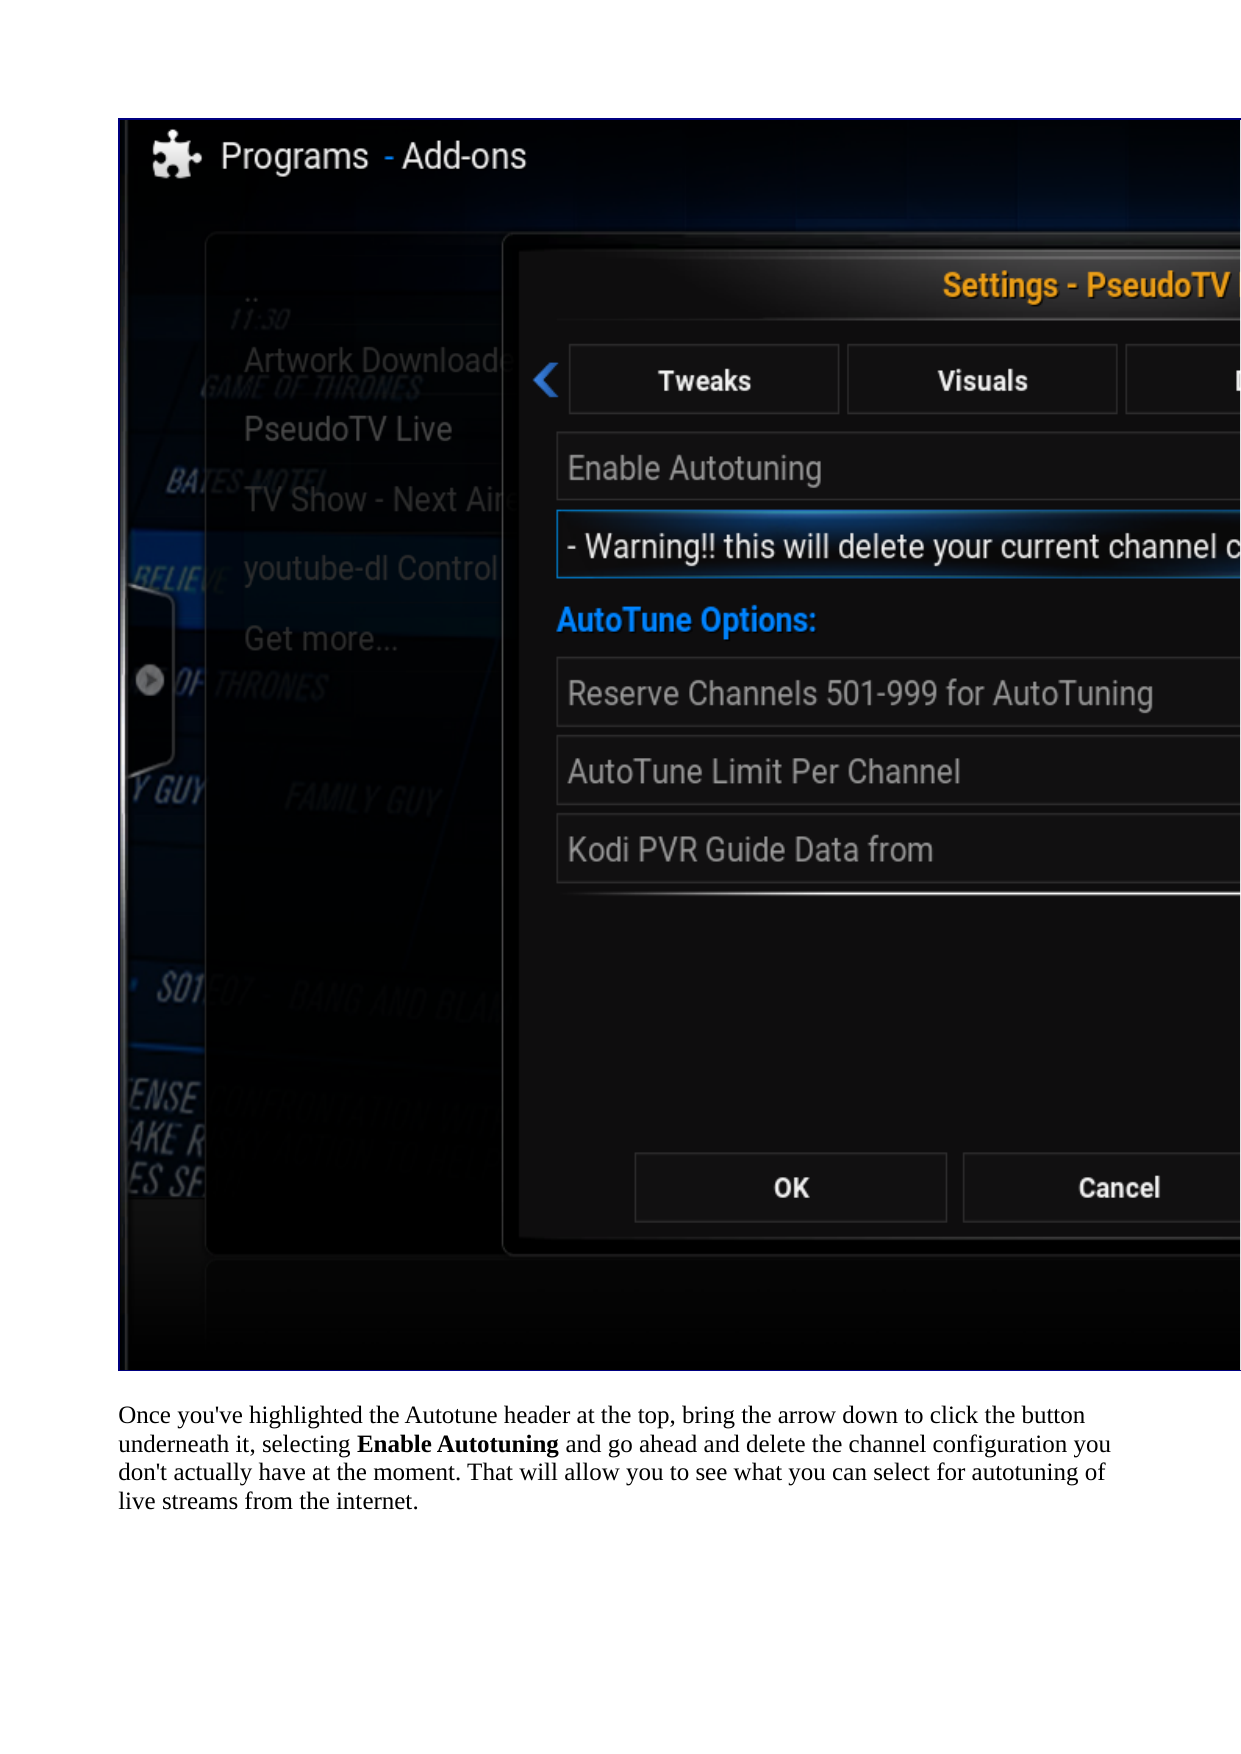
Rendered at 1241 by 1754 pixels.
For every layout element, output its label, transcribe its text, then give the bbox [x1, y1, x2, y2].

picture [120, 120, 1241, 1370]
text Once you've highlighted the Autotune header at the top, bring the arrow down to click the button underneath it, selecting Enable Autotuning and go ahead and delete the channel configuration you don't actually have at the moment. That will allow you to see what you can select for autotuning of live streams from the internet. [118, 1371, 1122, 1515]
